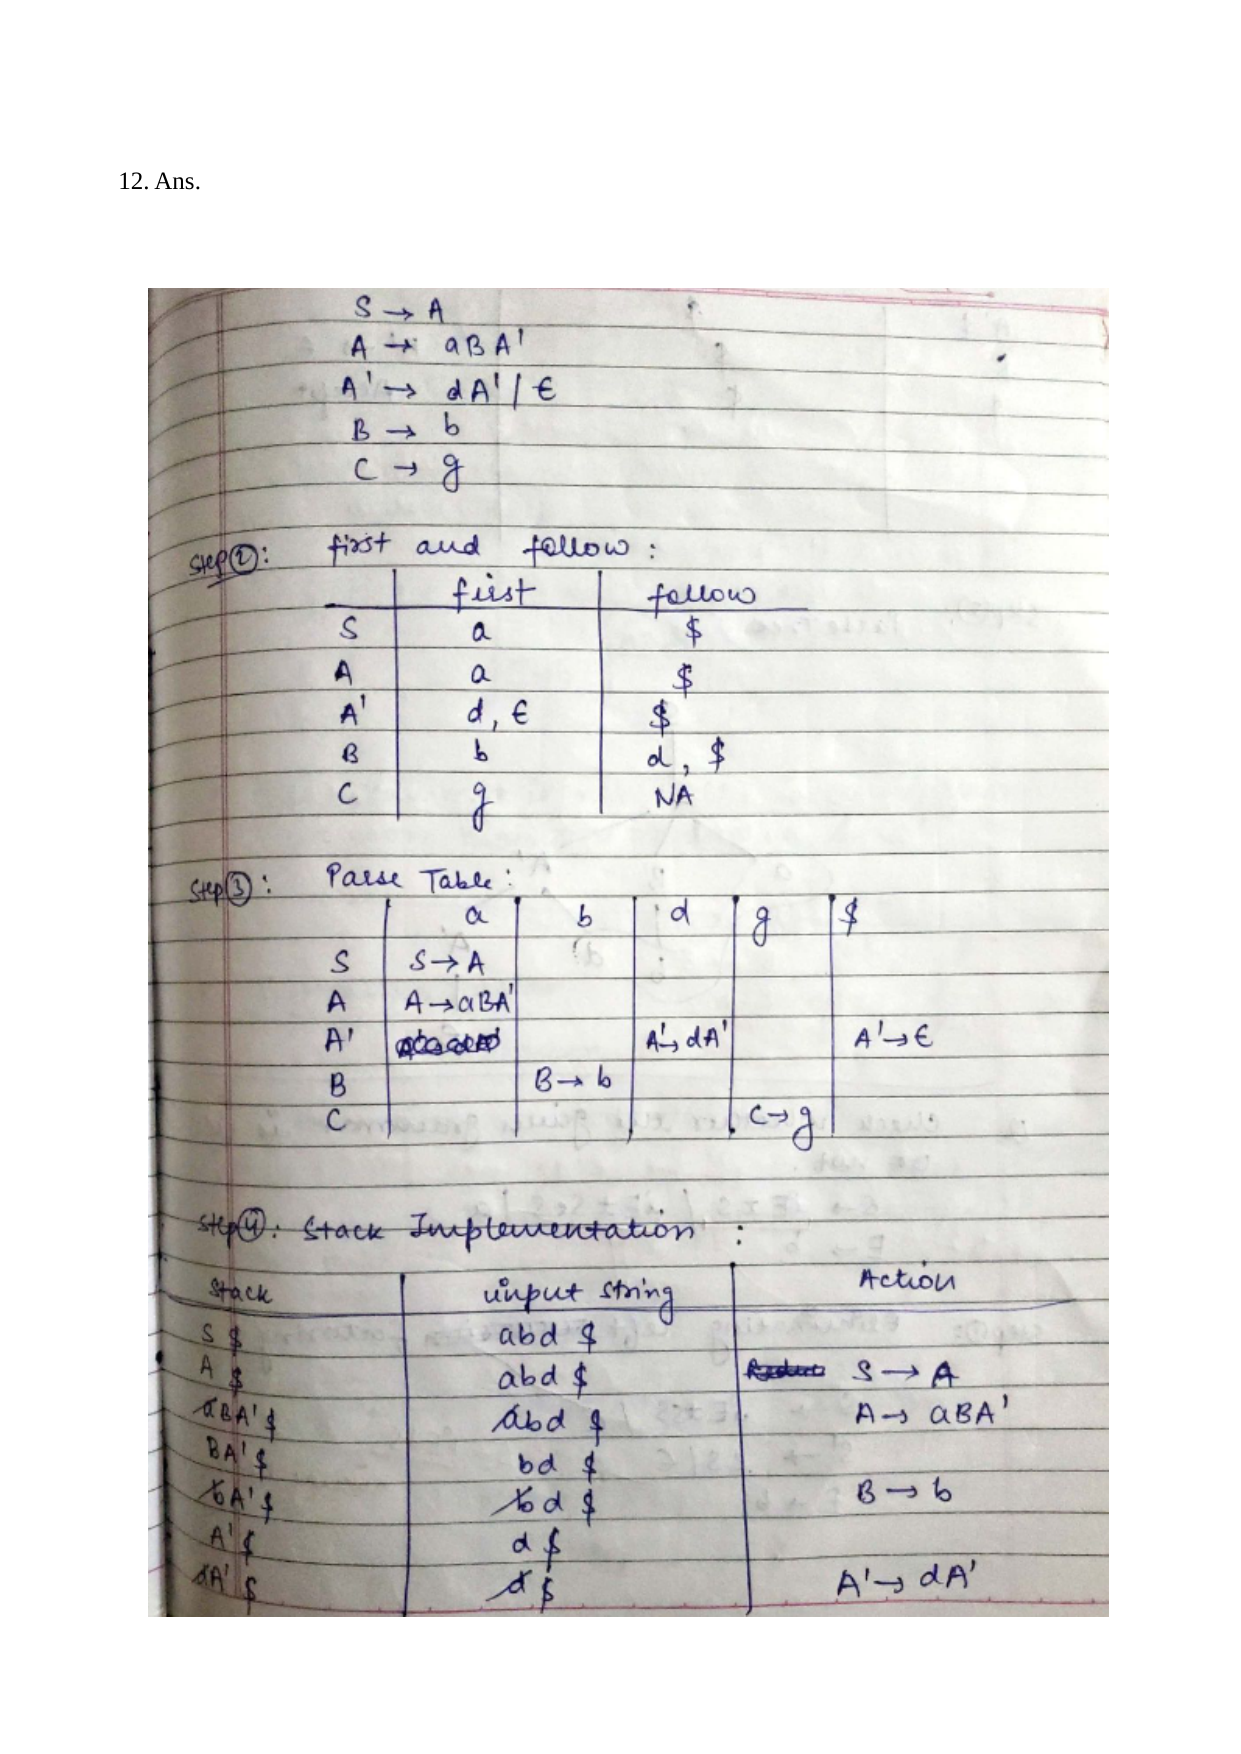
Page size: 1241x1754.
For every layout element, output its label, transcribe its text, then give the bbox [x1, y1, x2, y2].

picture [148, 288, 1109, 1617]
text 12. Ans. [118, 166, 1122, 194]
